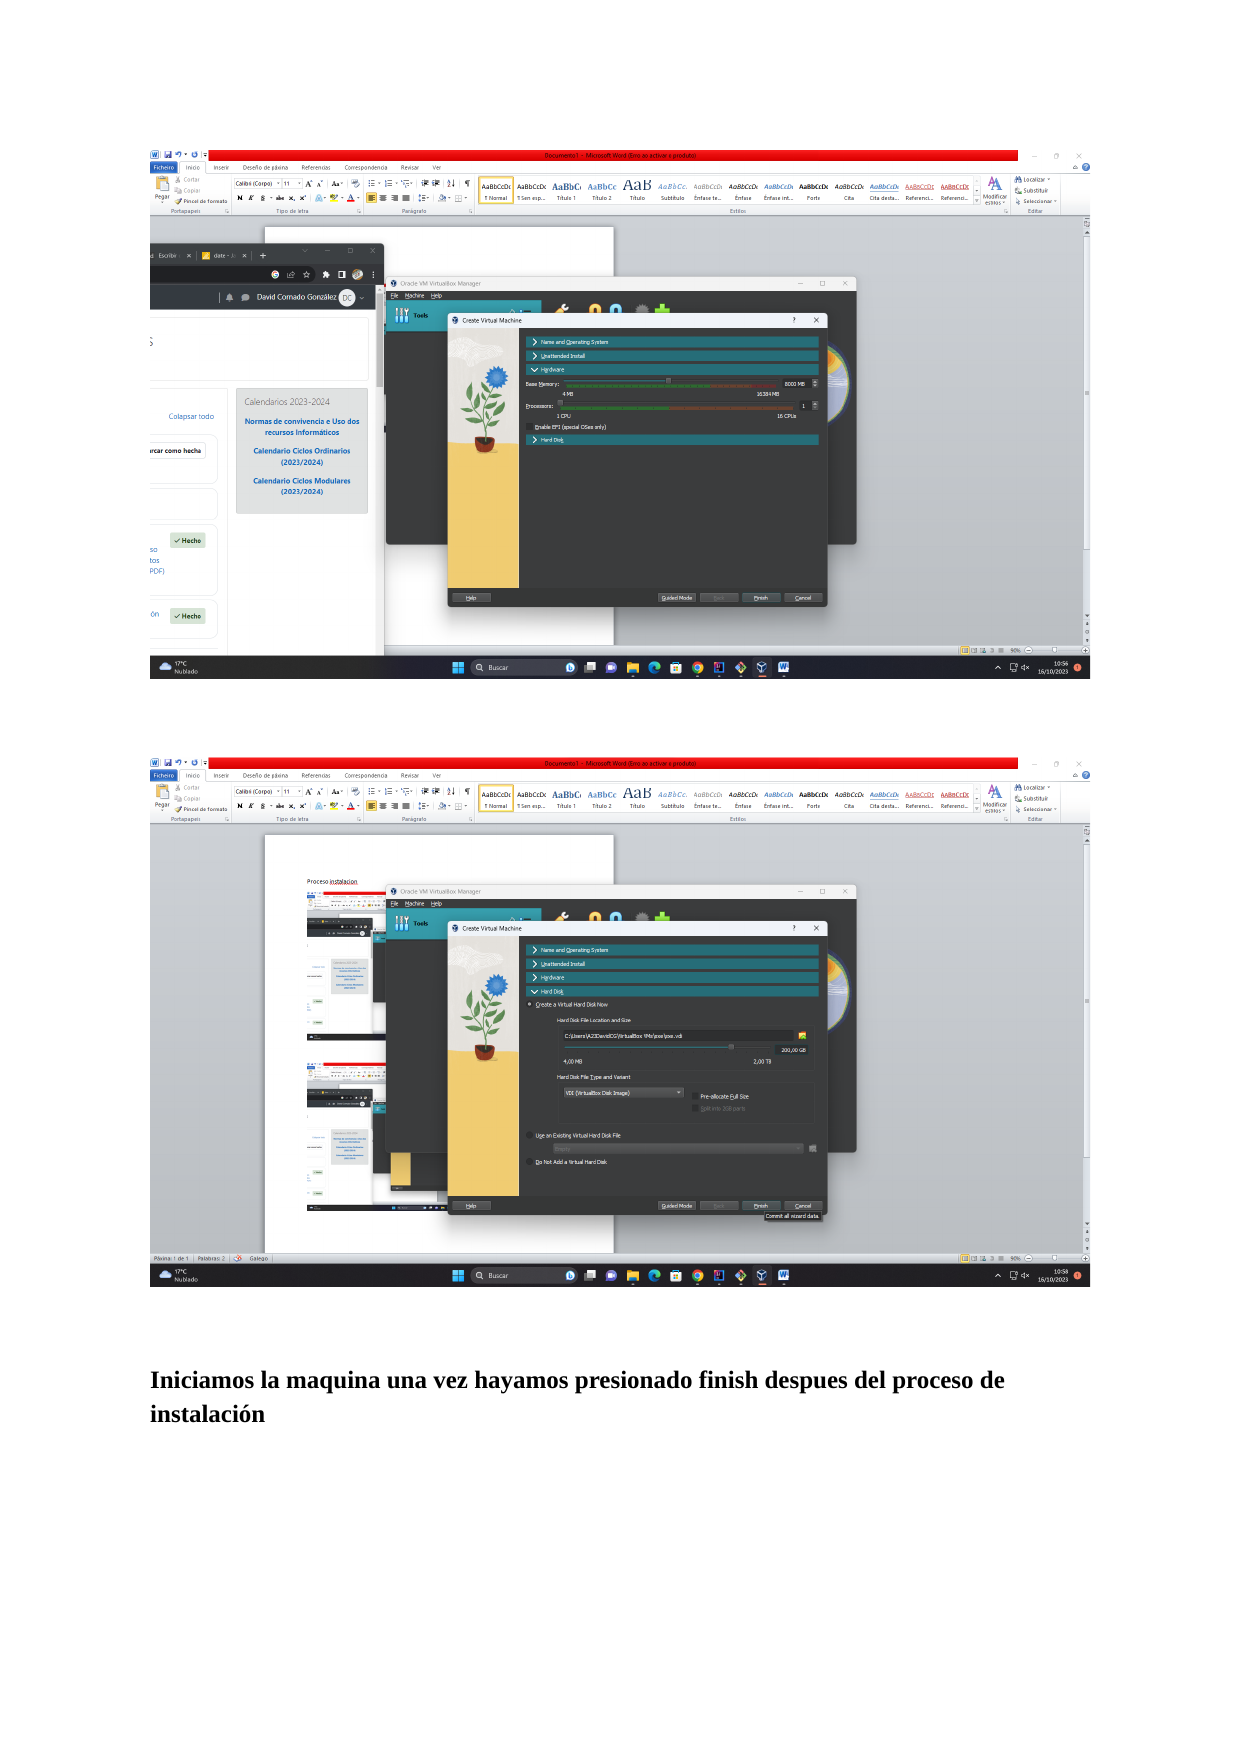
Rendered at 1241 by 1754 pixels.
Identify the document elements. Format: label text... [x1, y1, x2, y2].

text Iniciamos la maquina una vez hayamos presionado finish despues del proceso de instalación [150, 1366, 1090, 1427]
picture [150, 757, 1091, 1287]
picture [150, 150, 1091, 679]
